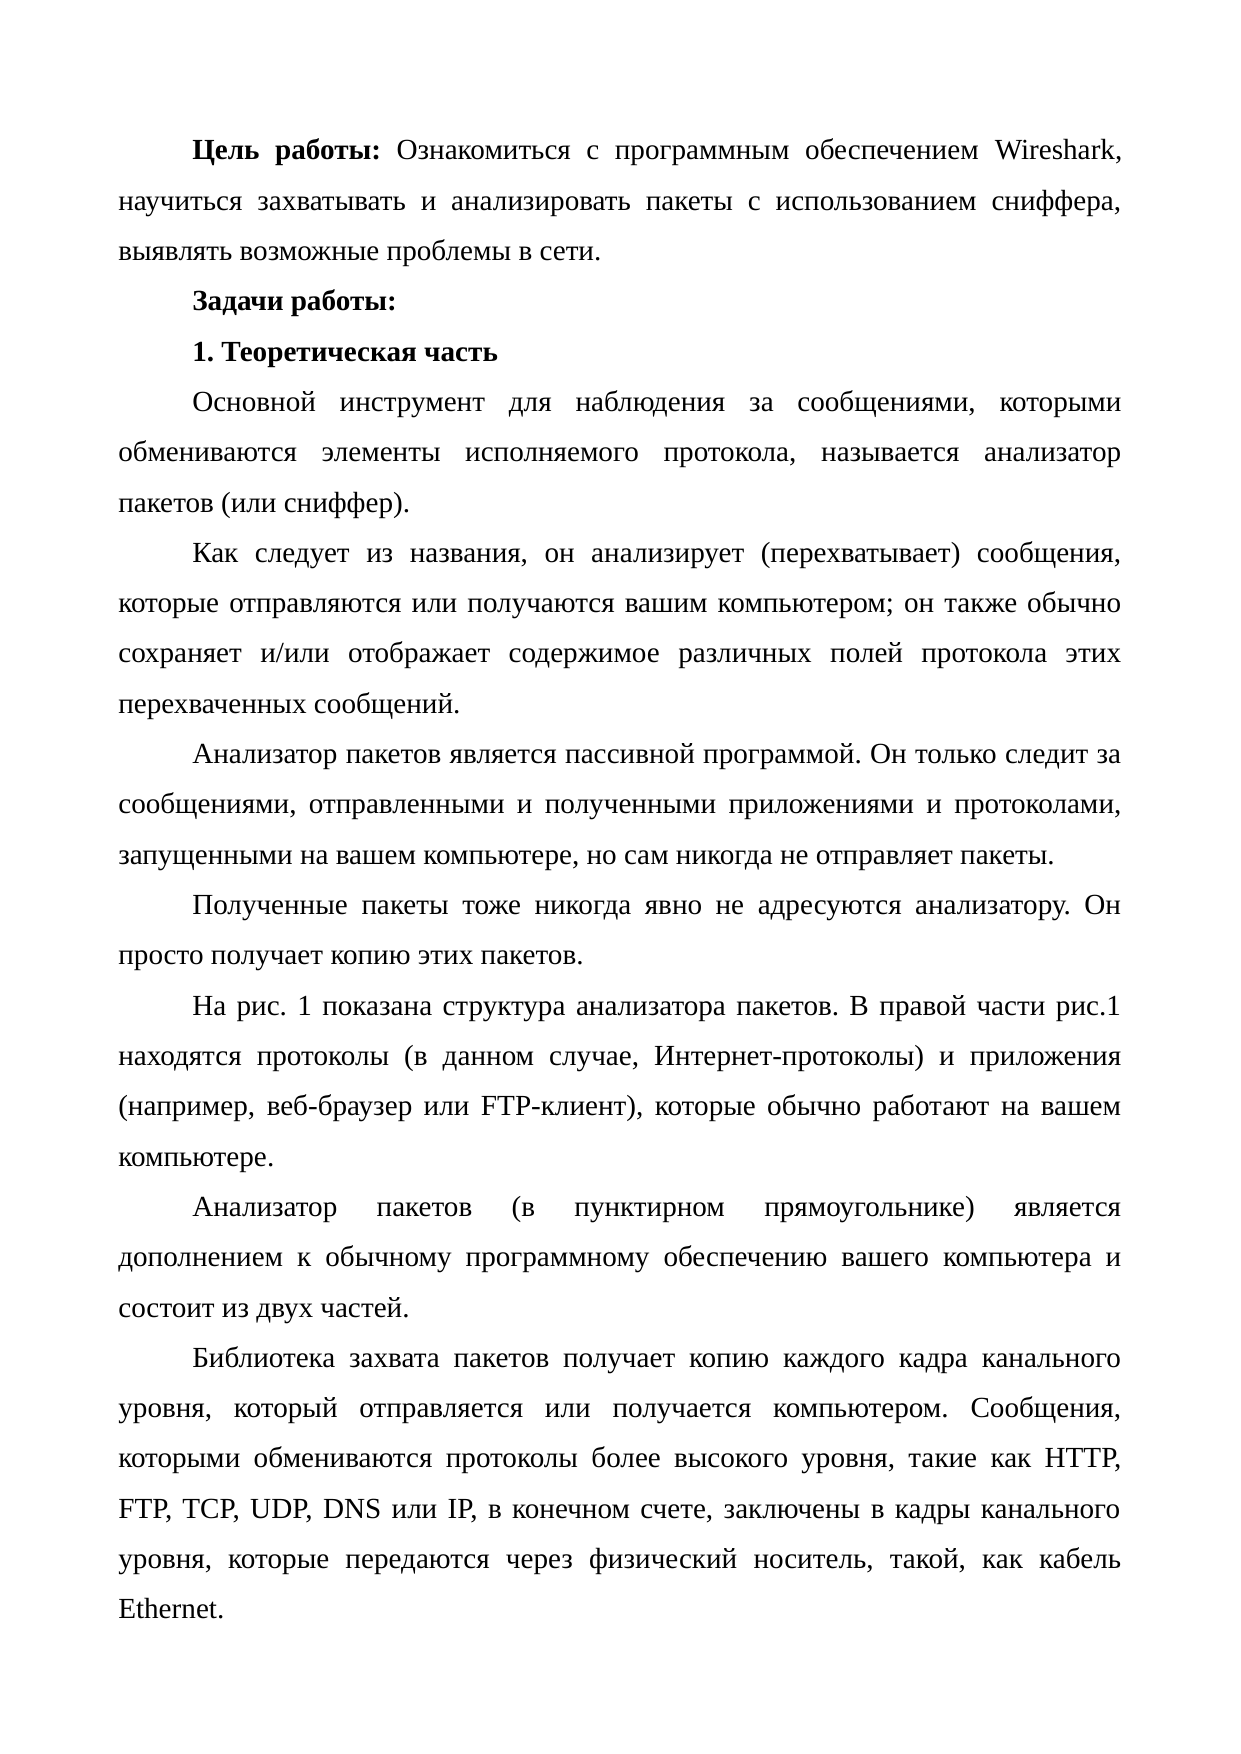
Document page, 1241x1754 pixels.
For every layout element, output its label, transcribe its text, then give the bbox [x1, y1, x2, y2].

text Задачи работы: [118, 283, 1122, 317]
text Цель работы: Ознакомиться с программным обеспечением Wireshark, научиться захватывать и анализировать пакеты с использованием сниффера, выявлять возможные проблемы в сети. [118, 132, 1122, 267]
text Как следует из названия, он анализирует (перехватывает) сообщения, которые отправляются или получаются вашим компьютером; он также обычно сохраняет и/или отображает содержимое различных полей протокола этих перехваченных сообщений. [118, 535, 1122, 719]
text На рис. 1 показана структура анализатора пакетов. В правой части рис.1 находятся протоколы (в данном случае, Интернет-протоколы) и приложения (например, веб-браузер или FTP-клиент), которые обычно работают на вашем компьютере. [118, 988, 1122, 1172]
text 1. Теоретическая часть [118, 334, 1122, 367]
text Библиотека захвата пакетов получает копию каждого кадра канального уровня, который отправляется или получается компьютером. Сообщения, которыми обмениваются протоколы более высокого уровня, такие как HTTP, FTP, TCP, UDP, DNS или IP, в конечном счете, заключены в кадры канального уровня, которые передаются через физический носитель, такой, как кабель Ethernet. [118, 1340, 1122, 1625]
text Анализатор пакетов является пассивной программой. Он только следит за сообщениями, отправленными и полученными приложениями и протоколами, запущенными на вашем компьютере, но сам никогда не отправляет пакеты. [118, 736, 1122, 870]
text Полученные пакеты тоже никогда явно не адресуются анализатору. Он просто получает копию этих пакетов. [118, 887, 1122, 971]
text Основной инструмент для наблюдения за сообщениями, которыми обмениваются элементы исполняемого протокола, называется анализатор пакетов (или сниффер). [118, 384, 1122, 518]
text Анализатор пакетов (в пунктирном прямоугольнике) является дополнением к обычному программному обеспечению вашего компьютера и состоит из двух частей. [118, 1189, 1122, 1323]
